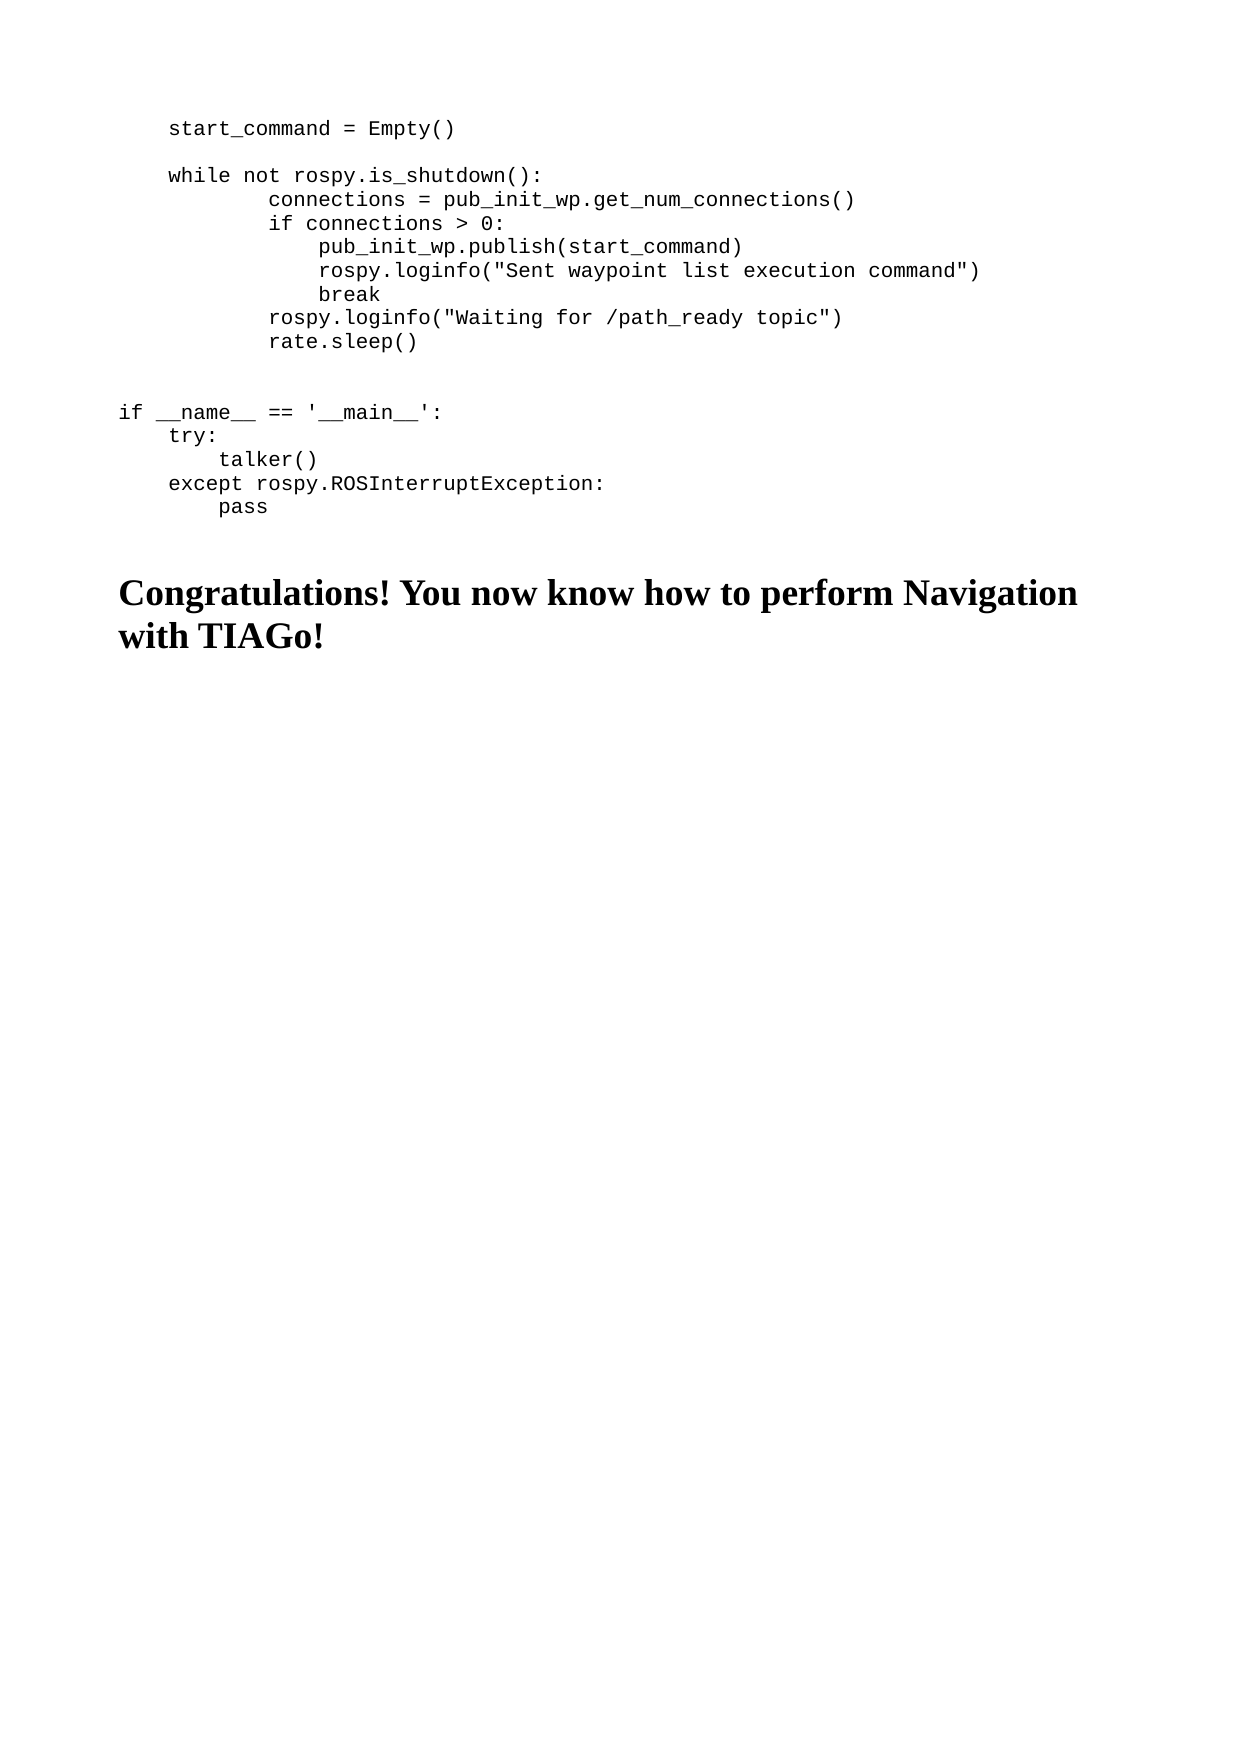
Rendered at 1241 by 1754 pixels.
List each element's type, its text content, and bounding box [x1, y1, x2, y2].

text if __name__ == '__main__': [118, 402, 1122, 426]
text start_command = Empty() [118, 118, 1122, 142]
text pass [118, 496, 1122, 520]
text talker() [118, 449, 1122, 473]
text except rospy.ROSInterruptException: [118, 473, 1122, 496]
text rate.sleep() [118, 331, 1122, 354]
subtitle Congratulations! You now know how to perform Navigation with TIAGo! [118, 570, 1122, 657]
text try: [118, 426, 1122, 449]
text rospy.loginfo("Waiting for /path_ready topic") [118, 307, 1122, 331]
text if connections > 0: [118, 213, 1122, 236]
text connections = pub_init_wp.get_num_connections() [118, 189, 1122, 213]
text while not rospy.is_shutdown(): [118, 165, 1122, 189]
text break [118, 284, 1122, 307]
text rospy.loginfo("Sent waypoint list execution command") [118, 260, 1122, 284]
text pub_init_wp.publish(start_command) [118, 236, 1122, 260]
